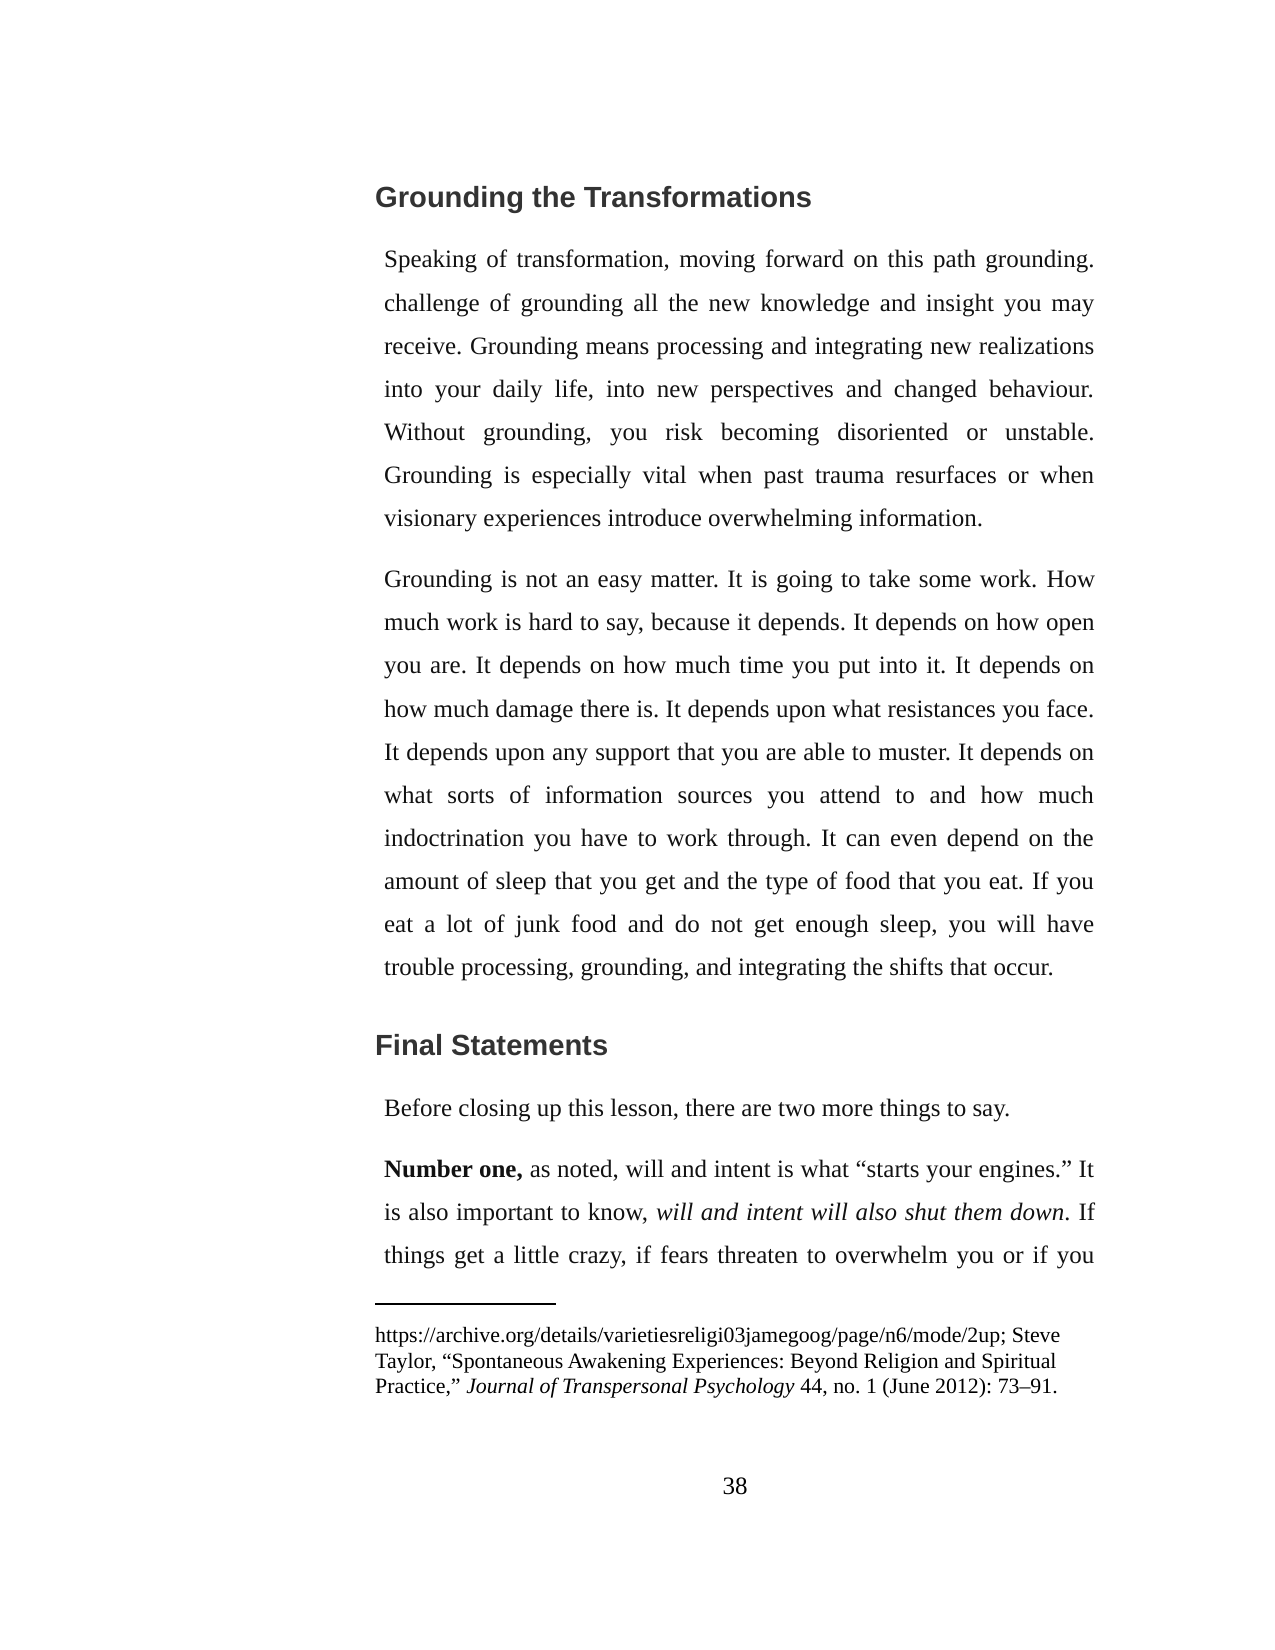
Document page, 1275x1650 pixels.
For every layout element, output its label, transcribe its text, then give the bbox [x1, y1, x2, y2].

text William James, The Varieties of Religious Experience: A Study of Human Nature (New York: Penguin, 1903), https://archive.org/details/varietiesreligi03jamegoog/page/n6/mode/2up; Steve Taylor, “Spontaneous Awakening Experiences: Beyond Religion and Spiritual Practice,” Journal of Transpersonal Psychology 44, no. 1 (June 2012): 73–91. [375, 1322, 1095, 1398]
subtitle Final Statements [375, 1028, 1095, 1062]
text Number one, as noted, will and intent is what “starts your engines.” It is also important to know, will and intent will also shut them down. If things get a little crazy, if fears threaten to overwhelm you or if you [384, 1154, 1095, 1269]
text Before closing up this lesson, there are two more things to say. [384, 1093, 1095, 1122]
subtitle Grounding the Transformations [375, 180, 1095, 213]
text Grounding is not an easy matter. It is going to take some work. How much work is hard to say, because it depends. It depends on how open you are. It depends on how much time you put into it. It depends on how much damage there is. It depends upon what resistances you face. It depends upon any support that you are able to muster. It depends on what sorts of information sources you attend to and how much indoctrination you have to work through. It can even depend on the amount of sleep that you get and the type of food that you eat. If you eat a lot of junk food and do not get enough sleep, you will have trouble processing, grounding, and integrating the shifts that occur. [384, 564, 1095, 981]
text Speaking of transformation, moving forward on this path grounding. challenge of grounding all the new knowledge and insight you may receive. Grounding means processing and integrating new realizations into your daily life, into new perspectives and changed behaviour. Without grounding, you risk becoming disoriented or unstable. Grounding is especially vital when past trauma resurfaces or when visionary experiences introduce overwhelming information. [384, 244, 1095, 532]
